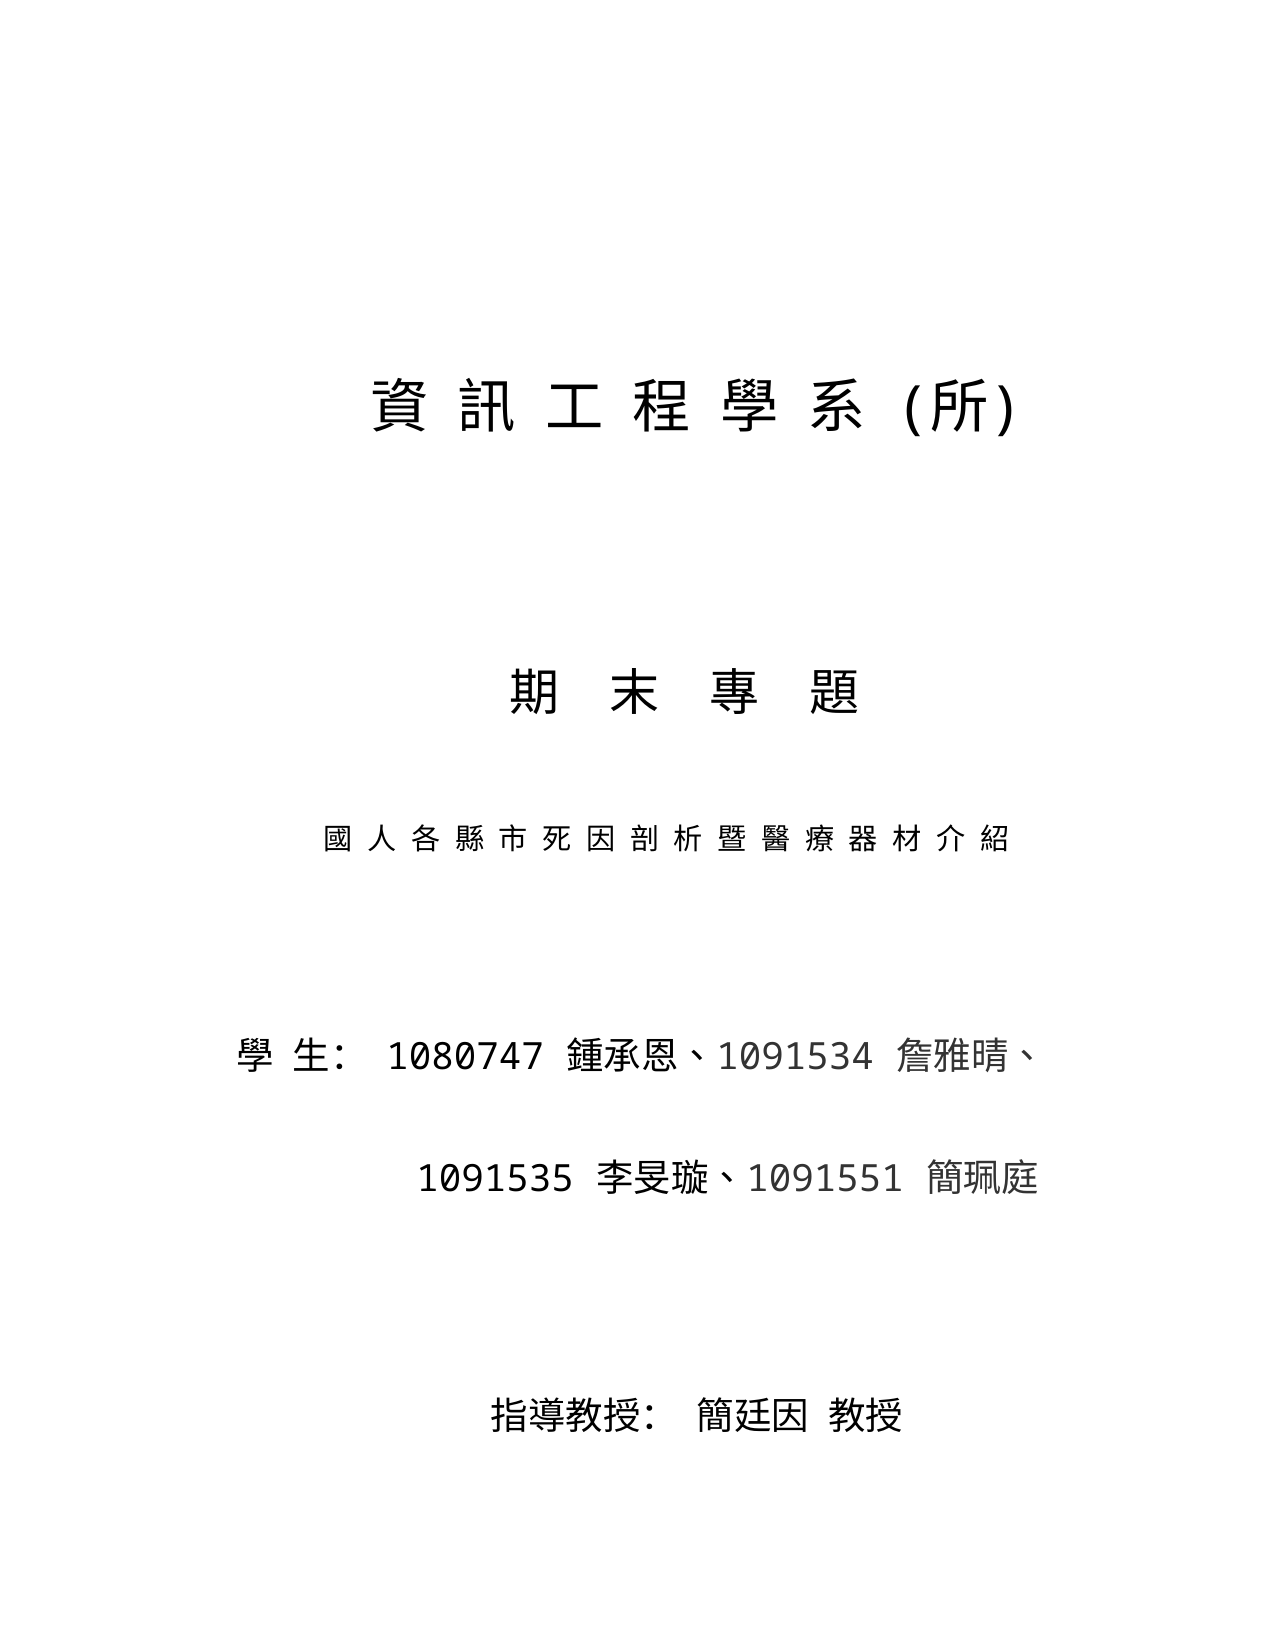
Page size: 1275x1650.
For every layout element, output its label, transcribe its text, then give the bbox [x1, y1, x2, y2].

text 1091535 李旻璇、1091551 簡珮庭 [236, 1148, 1157, 1203]
text 國 人 各 縣 市 死 因 剖 析 暨 醫 療 器 材 介 紹 [236, 816, 1157, 858]
text 期 末 專 題 [236, 653, 1157, 725]
text 學 生： 1080747 鍾承恩、1091534 詹雅晴、 [236, 1026, 1157, 1080]
text 指導教授： 簡廷因 教授 [236, 1386, 1157, 1440]
text 資 訊 工 程 學 系 (所) [236, 360, 1157, 445]
